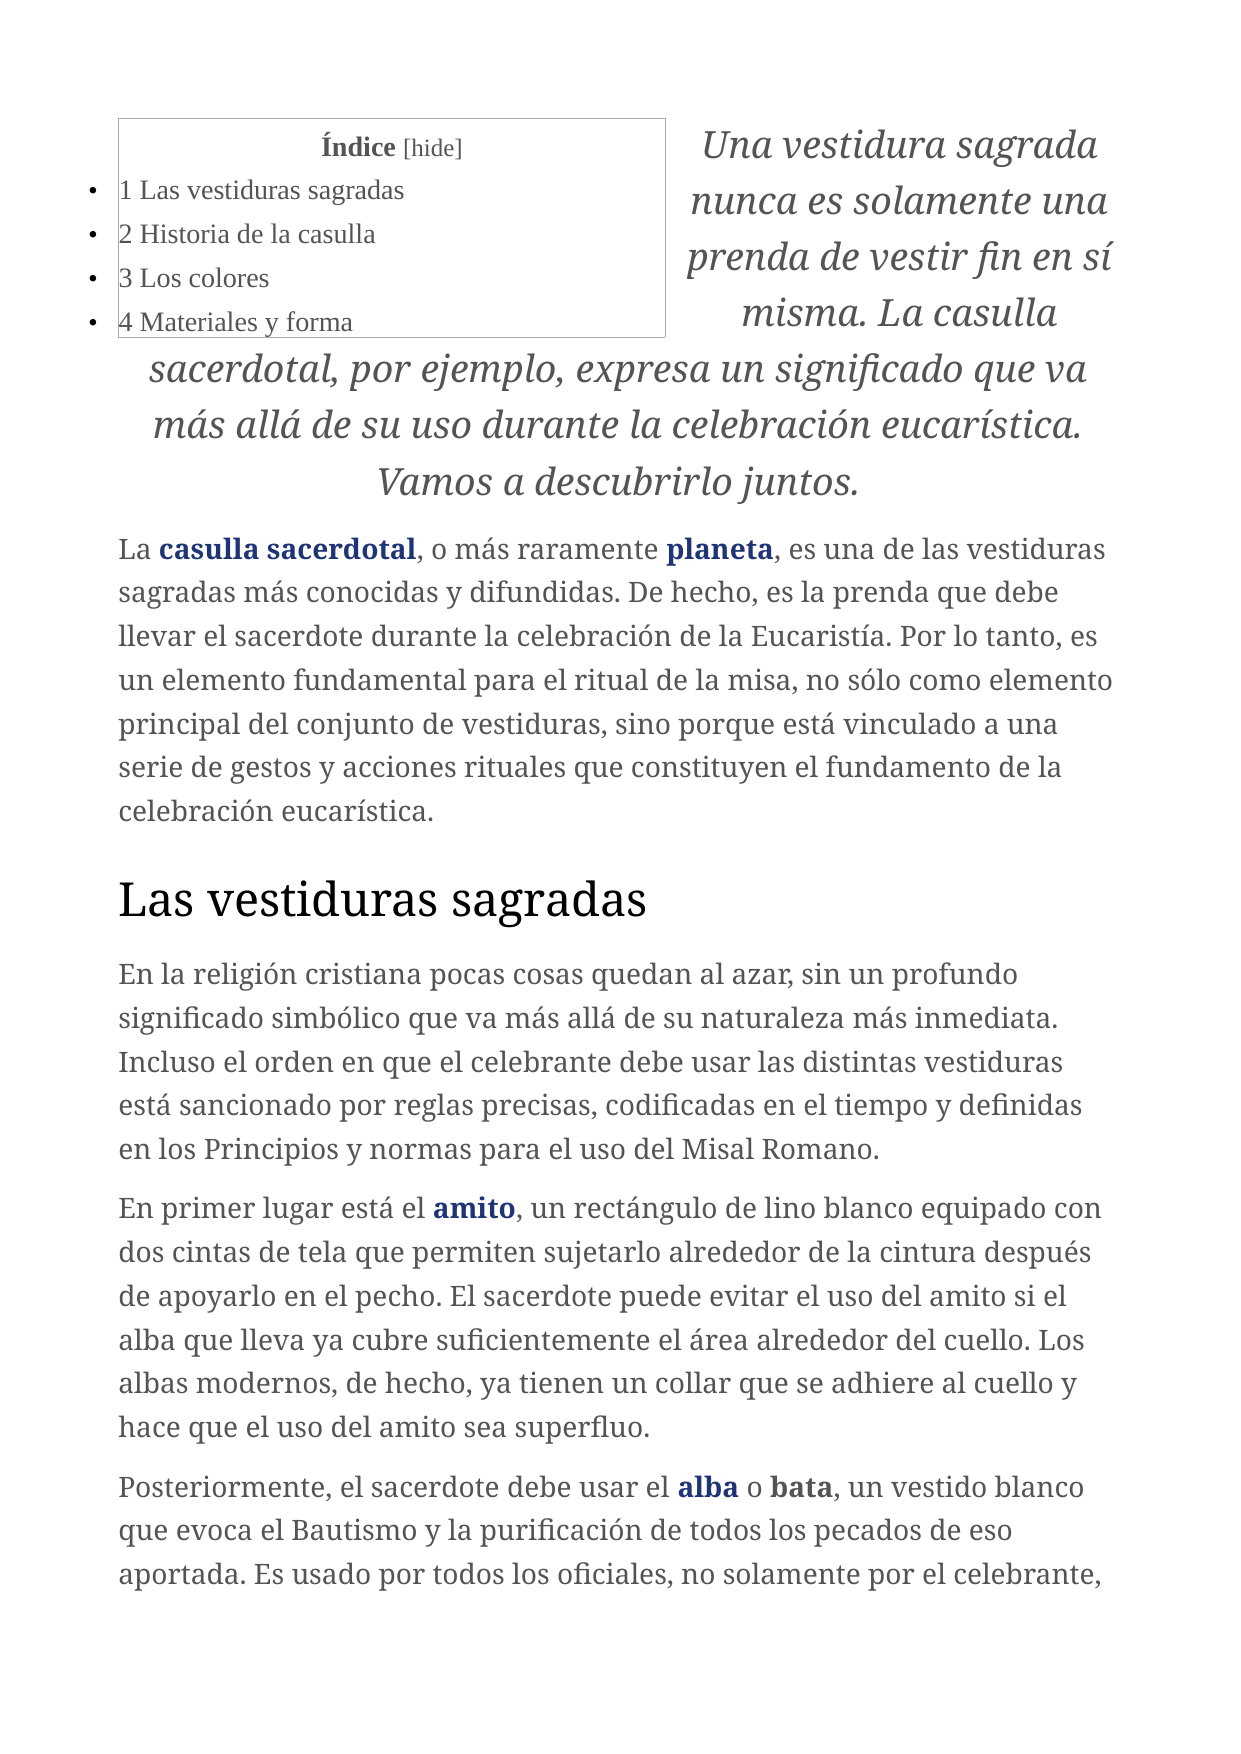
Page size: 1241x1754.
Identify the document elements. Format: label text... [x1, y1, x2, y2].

list 3 Los colores [119, 249, 665, 293]
list 1 Las vestiduras sagradas [119, 162, 665, 206]
subtitle Las vestiduras sagradas [118, 866, 1122, 930]
list 2 Historia de la casulla [119, 206, 665, 249]
text En primer lugar está el amito, un rectángulo de lino blanco equipado con dos cintas de tela que permiten sujetarlo alrededor de la cintura después de apoyarlo en el pecho. El sacerdote puede evitar el uso del amito si el alba que lleva ya cubre suficientemente el área alrededor del cuello. Los albas modernos, de hecho, ya tienen un collar que se adhiere al cuello y hace que el uso del amito sea superfluo. [118, 1183, 1122, 1446]
text En la religión cristiana pocas cosas quedan al azar, sin un profundo significado simbólico que va más allá de su naturaleza más inmediata. Incluso el orden en que el celebrante debe usar las distintas vestiduras está sancionado por reglas precisas, codificadas en el tiempo y definidas en los Principios y normas para el uso del Misal Romano. [118, 949, 1122, 1168]
text Índice [hide] [119, 119, 665, 162]
text La casulla sacerdotal, o más raramente planeta, es una de las vestiduras sagradas más conocidas y difundidas. De hecho, es la prenda que debe llevar el sacerdote durante la celebración de la Eucaristía. Por lo tanto, es un elemento fundamental para el ritual de la misa, no sólo como elemento principal del conjunto de vestiduras, sino porque está vinculado a una serie de gestos y acciones rituales que constituyen el fundamento de la celebración eucarística. [118, 524, 1122, 830]
list 4 Materiales y forma [119, 293, 665, 337]
text Posteriormente, el sacerdote debe usar el alba o bata, un vestido blanco que evoca el Bautismo y la purificación de todos los pecados de eso aportada. Es usado por todos los oficiales, no solamente por el celebrante, [118, 1462, 1122, 1593]
subtitle Una vestidura sagrada nunca es solamente una prenda de vestir fin en sí misma. La casulla sacerdotal, por ejemplo, expresa un significado que va más allá de su uso durante la celebración eucarística. Vamos a descubrirlo juntos. [118, 118, 1122, 506]
